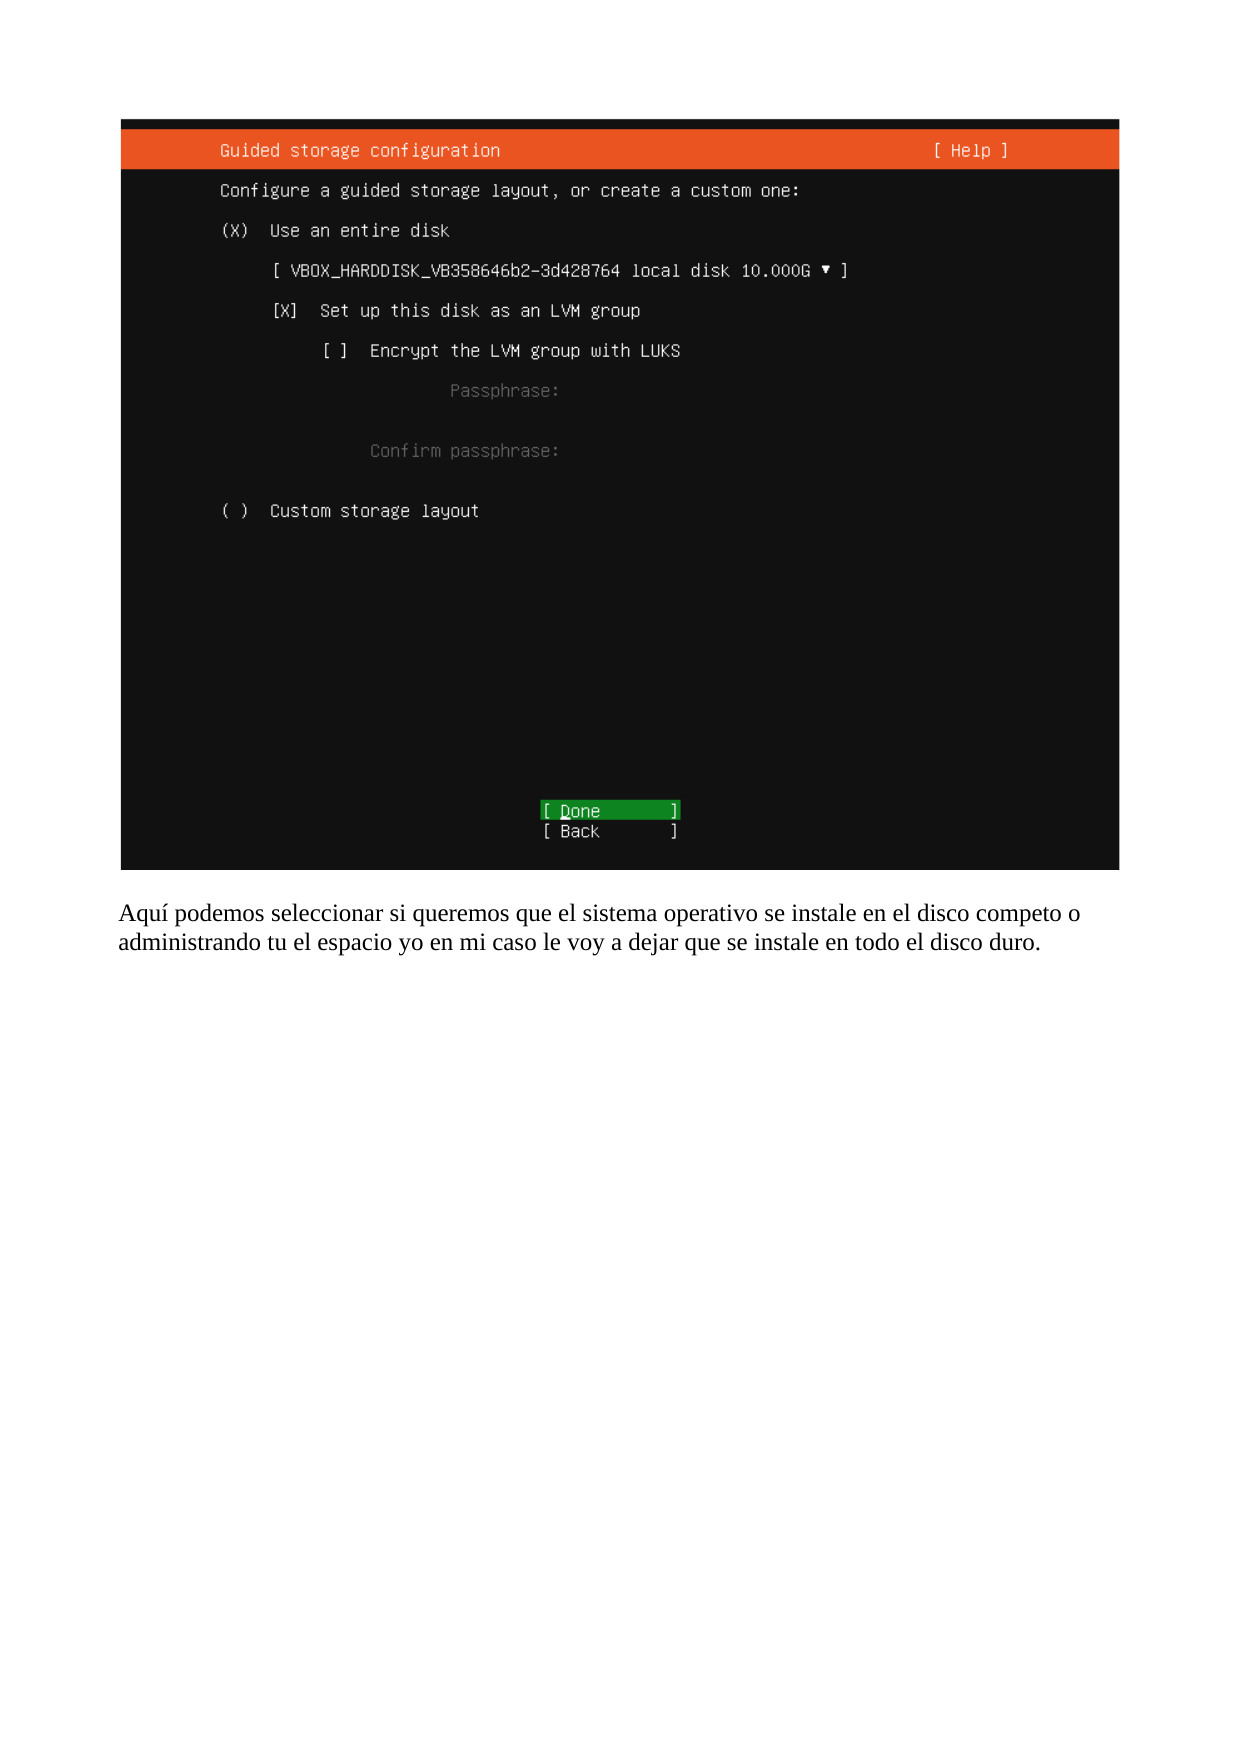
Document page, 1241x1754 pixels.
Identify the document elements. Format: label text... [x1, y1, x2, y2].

text Aquí podemos seleccionar si queremos que el sistema operativo se instale en el disco competo o administrando tu el espacio yo en mi caso le voy a dejar que se instale en todo el disco duro. [118, 898, 1122, 956]
picture [120, 118, 1120, 870]
